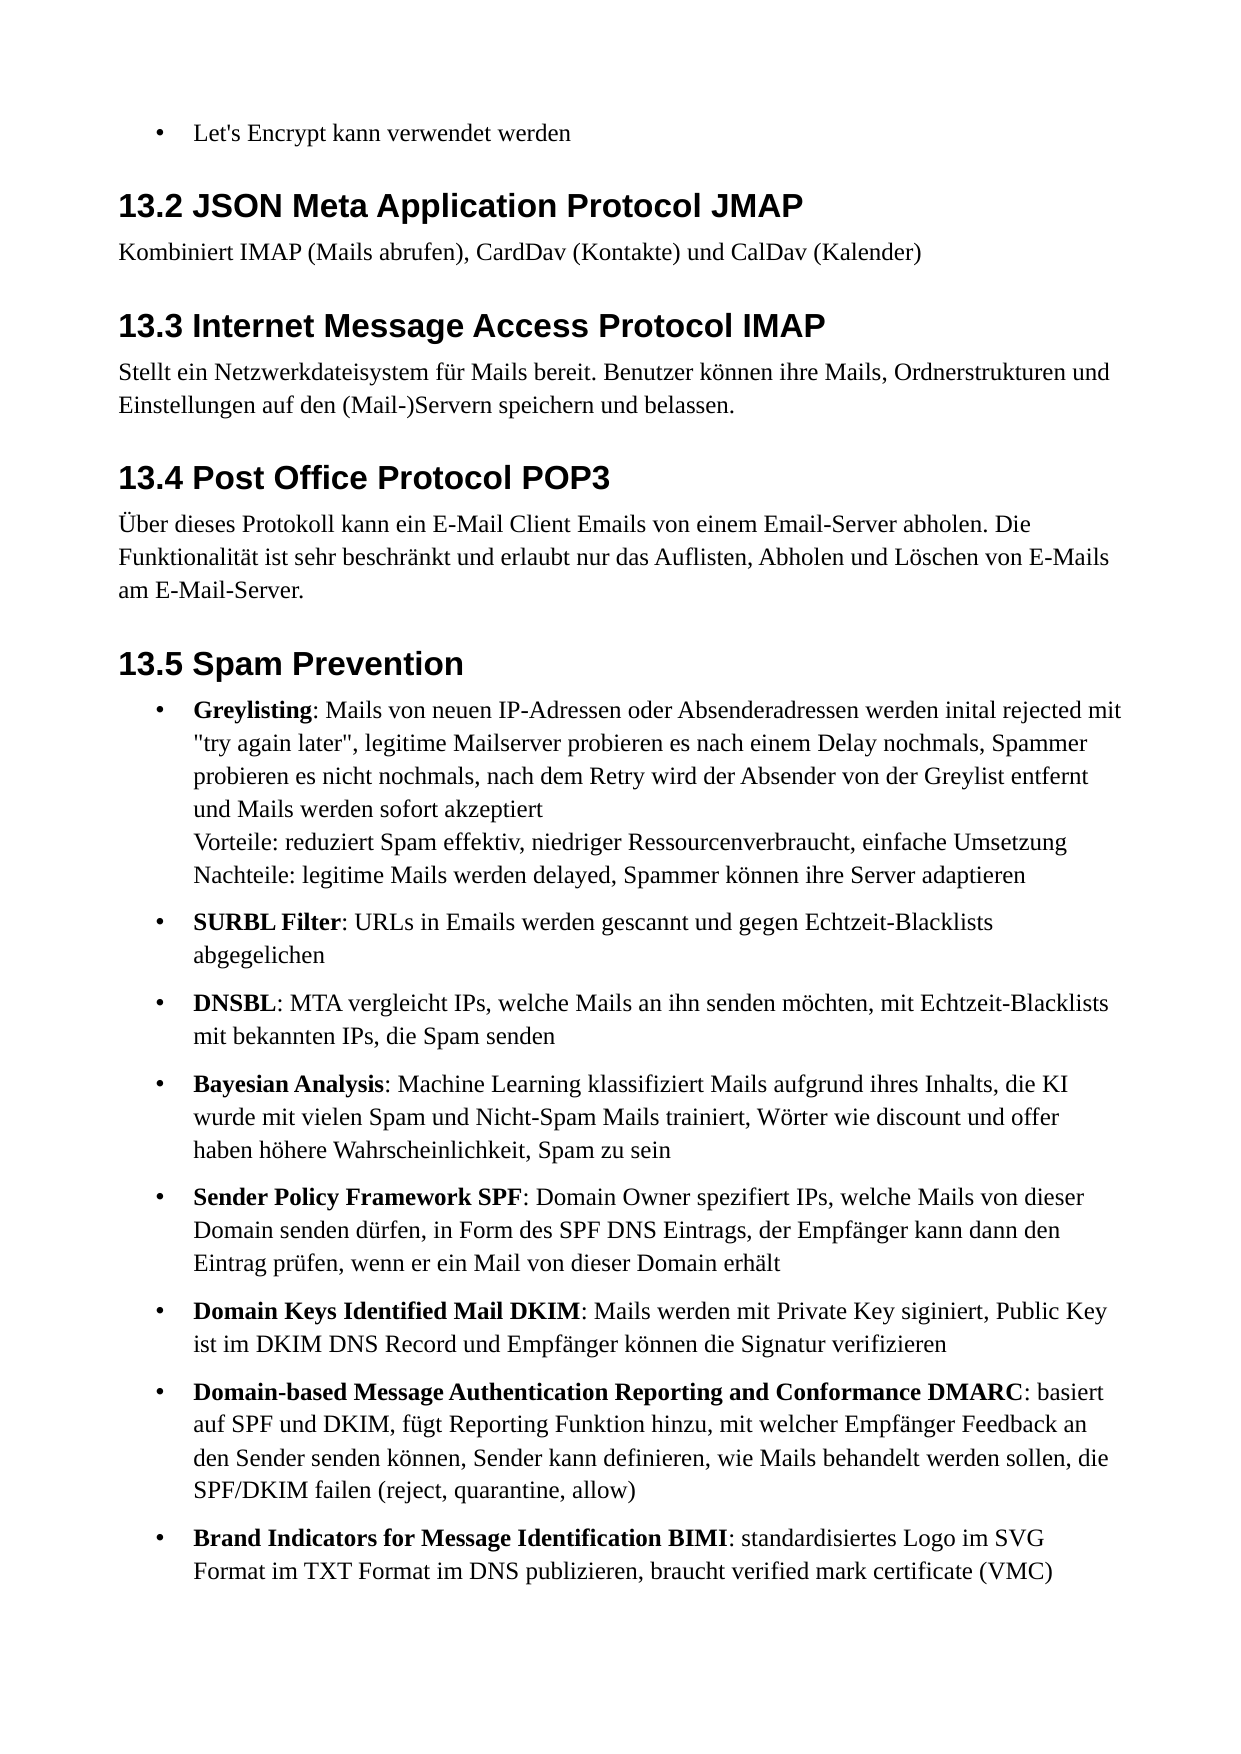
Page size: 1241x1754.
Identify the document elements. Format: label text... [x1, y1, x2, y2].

list Let's Encrypt kann verwendet werden [156, 118, 1122, 147]
subtitle Internet Message Access Protocol IMAP [118, 306, 1122, 344]
text Stellt ein Netzwerkdateisystem für Mails bereit. Benutzer können ihre Mails, Ordnerstrukturen und Einstellungen auf den (Mail-)Servern speichern und belassen. [118, 357, 1122, 419]
subtitle JSON Meta Application Protocol JMAP [118, 187, 1122, 225]
list Domain Keys Identified Mail DKIM: Mails werden mit Private Key siginiert, Public Key ist im DKIM DNS Record und Empfänger können die Signatur verifizieren [156, 1296, 1122, 1358]
list Sender Policy Framework SPF: Domain Owner spezifiert IPs, welche Mails von dieser Domain senden dürfen, in Form des SPF DNS Eintrags, der Empfänger kann dann den Eintrag prüfen, wenn er ein Mail von dieser Domain erhält [156, 1182, 1122, 1277]
list Greylisting: Mails von neuen IP-Adressen oder Absenderadressen werden inital rejected mit "try again later", legitime Mailserver probieren es nach einem Delay nochmals, Spammer probieren es nicht nochmals, nach dem Retry wird der Absender von der Greylist entfernt und Mails werden sofort akzeptiert Vorteile: reduziert Spam effektiv, niedriger Ressourcenverbraucht, einfache Umsetzung Nachteile: legitime Mails werden delayed, Spammer können ihre Server adaptieren [156, 695, 1122, 888]
list Domain-based Message Authentication Reporting and Conformance DMARC: basiert auf SPF und DKIM, fügt Reporting Funktion hinzu, mit welcher Empfänger Feedback an den Sender senden können, Sender kann definieren, wie Mails behandelt werden sollen, die SPF/DKIM failen (reject, quarantine, allow) [156, 1377, 1122, 1504]
text Kombiniert IMAP (Mails abrufen), CardDav (Kontakte) und CalDav (Kalender) [118, 237, 1122, 266]
list SURBL Filter: URLs in Emails werden gescannt und gegen Echtzeit-Blacklists abgegelichen [156, 907, 1122, 969]
subtitle Spam Prevention [118, 644, 1122, 682]
subtitle Post Office Protocol POP3 [118, 458, 1122, 497]
list Bayesian Analysis: Machine Learning klassifiziert Mails aufgrund ihres Inhalts, die KI wurde mit vielen Spam und Nicht-Spam Mails trainiert, Wörter wie discount und offer haben höhere Wahrscheinlichkeit, Spam zu sein [156, 1069, 1122, 1163]
list DNSBL: MTA vergleicht IPs, welche Mails an ihn senden möchten, mit Echtzeit-Blacklists mit bekannten IPs, die Spam senden [156, 988, 1122, 1050]
list Brand Indicators for Message Identification BIMI: standardisiertes Logo im SVG Format im TXT Format im DNS publizieren, braucht verified mark certificate (VMC) [156, 1523, 1122, 1585]
text Über dieses Protokoll kann ein E-Mail Client Emails von einem Email-Server abholen. Die Funktionalität ist sehr beschränkt und erlaubt nur das Auflisten, Abholen und Löschen von E-Mails am E-Mail-Server. [118, 509, 1122, 604]
